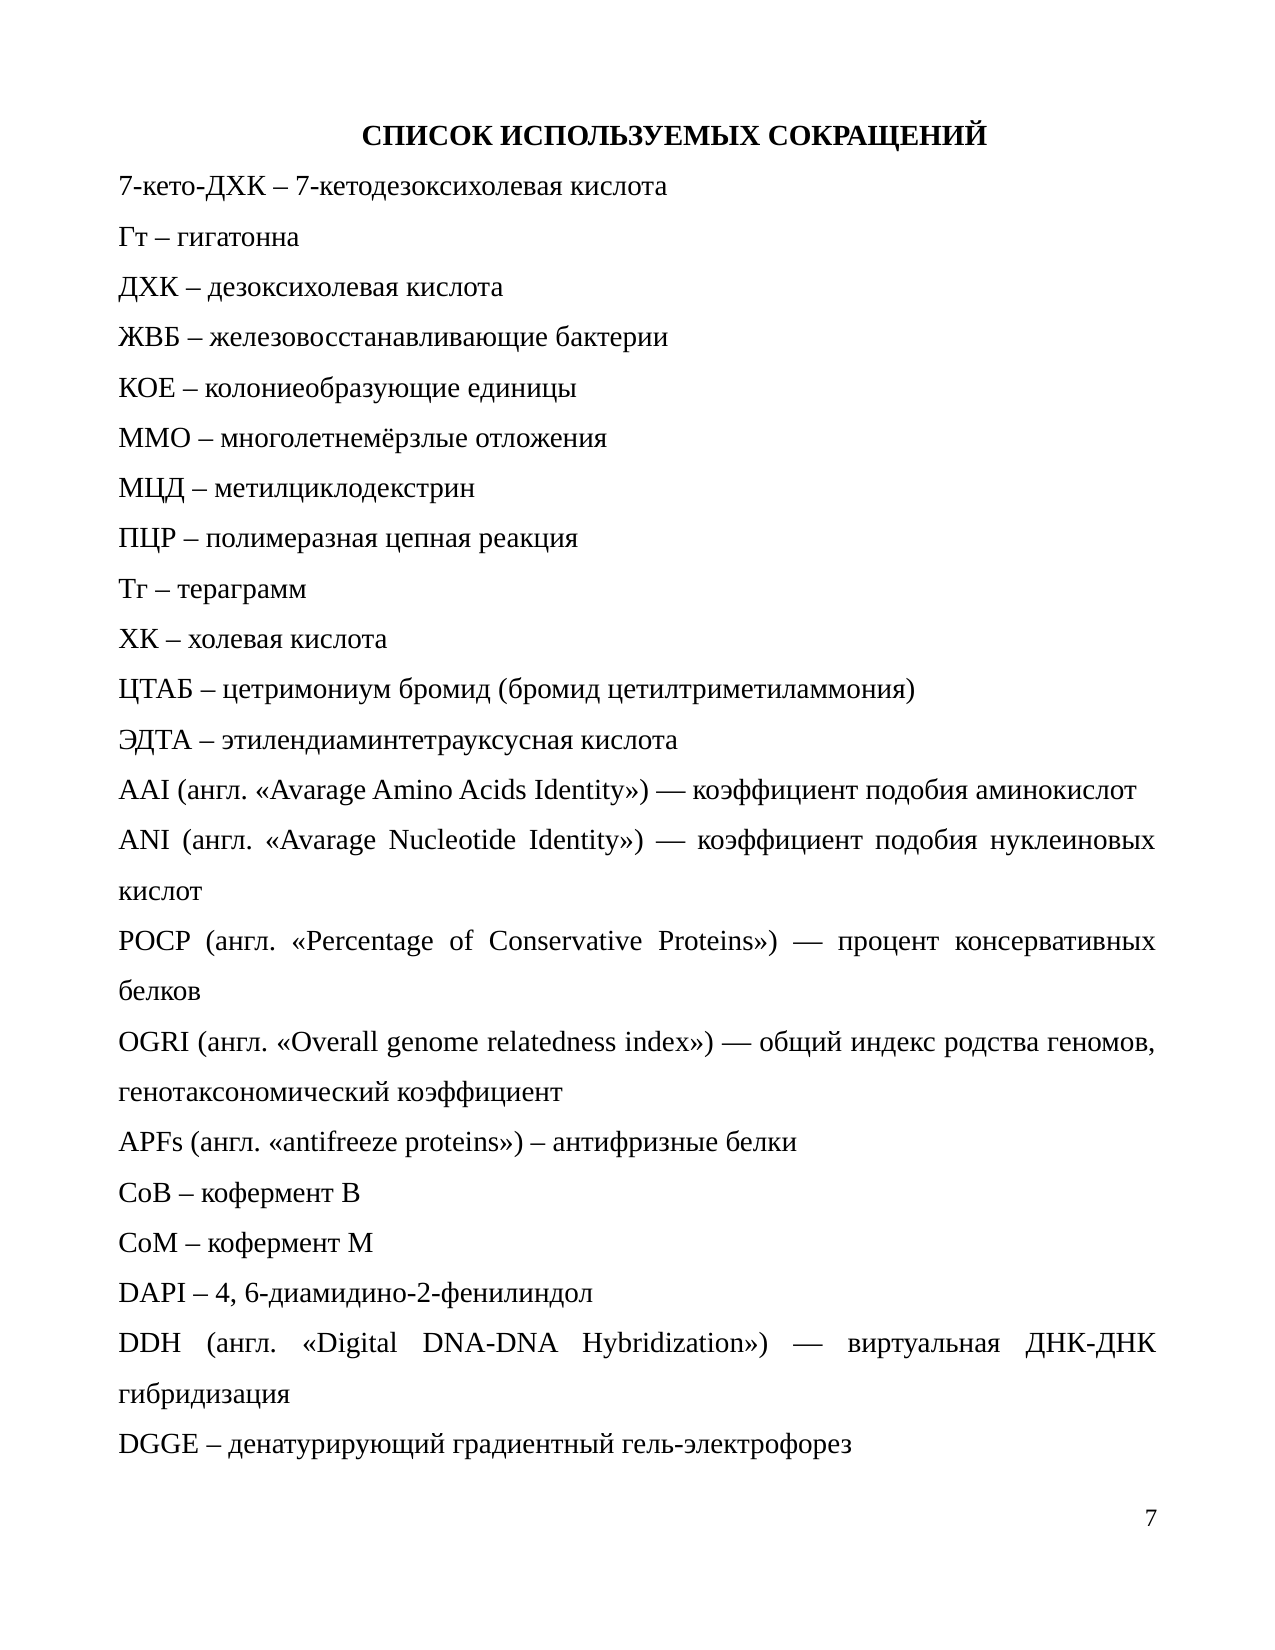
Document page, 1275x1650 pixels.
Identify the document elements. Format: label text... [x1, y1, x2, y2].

text AAI (англ. «Avarage Amino Acids Identity») — коэффициент подобия аминокислот [118, 772, 1157, 806]
text DDH (англ. «Digital DNA-DNA Hybridization») — виртуальная ДНК-ДНК гибридизация [118, 1326, 1157, 1409]
text ЦТАБ – цетримониум бромид (бромид цетилтриметиламмония) [118, 672, 1157, 705]
subtitle СПИСОК ИСПОЛЬЗУЕМЫХ СОКРАЩЕНИЙ [118, 118, 1157, 152]
text CoM – кофермент M [118, 1225, 1157, 1258]
text ЖВБ – железовосстанавливающие бактерии [118, 319, 1157, 353]
text Гт – гигатонна [118, 219, 1157, 252]
text CoB – кофермент B [118, 1175, 1157, 1208]
text КОЕ – колониеобразующие единицы [118, 370, 1157, 403]
text POCP (англ. «Percentage of Conservative Proteins») — процент консервативных белков [118, 923, 1157, 1007]
text OGRI (англ. «Overall genome relatedness index») — общий индекс родства геномов, генотаксономический коэффициент [118, 1024, 1157, 1108]
text ЭДТА – этилендиаминтетрауксусная кислота [118, 722, 1157, 755]
text ХК – холевая кислота [118, 621, 1157, 655]
text ММО – многолетнемёрзлые отложения [118, 420, 1157, 453]
text APFs (англ. «antifreeze proteins») – антифризные белки [118, 1124, 1157, 1158]
text DAPI – 4, 6-диамидино-2-фенилиндол [118, 1275, 1157, 1309]
text МЦД – метилциклодекстрин [118, 470, 1157, 504]
text ПЦР – полимеразная цепная реакция [118, 521, 1157, 554]
text ДХК – дезоксихолевая кислота [118, 269, 1157, 303]
text Тг – тераграмм [118, 571, 1157, 604]
text DGGE – денатурирующий градиентный гель-электрофорез [118, 1426, 1157, 1460]
text 7-кето-ДХК – 7-кетодезоксихолевая кислота [118, 168, 1157, 202]
text ANI (англ. «Avarage Nucleotide Identity») — коэффициент подобия нуклеиновых кислот [118, 822, 1157, 906]
